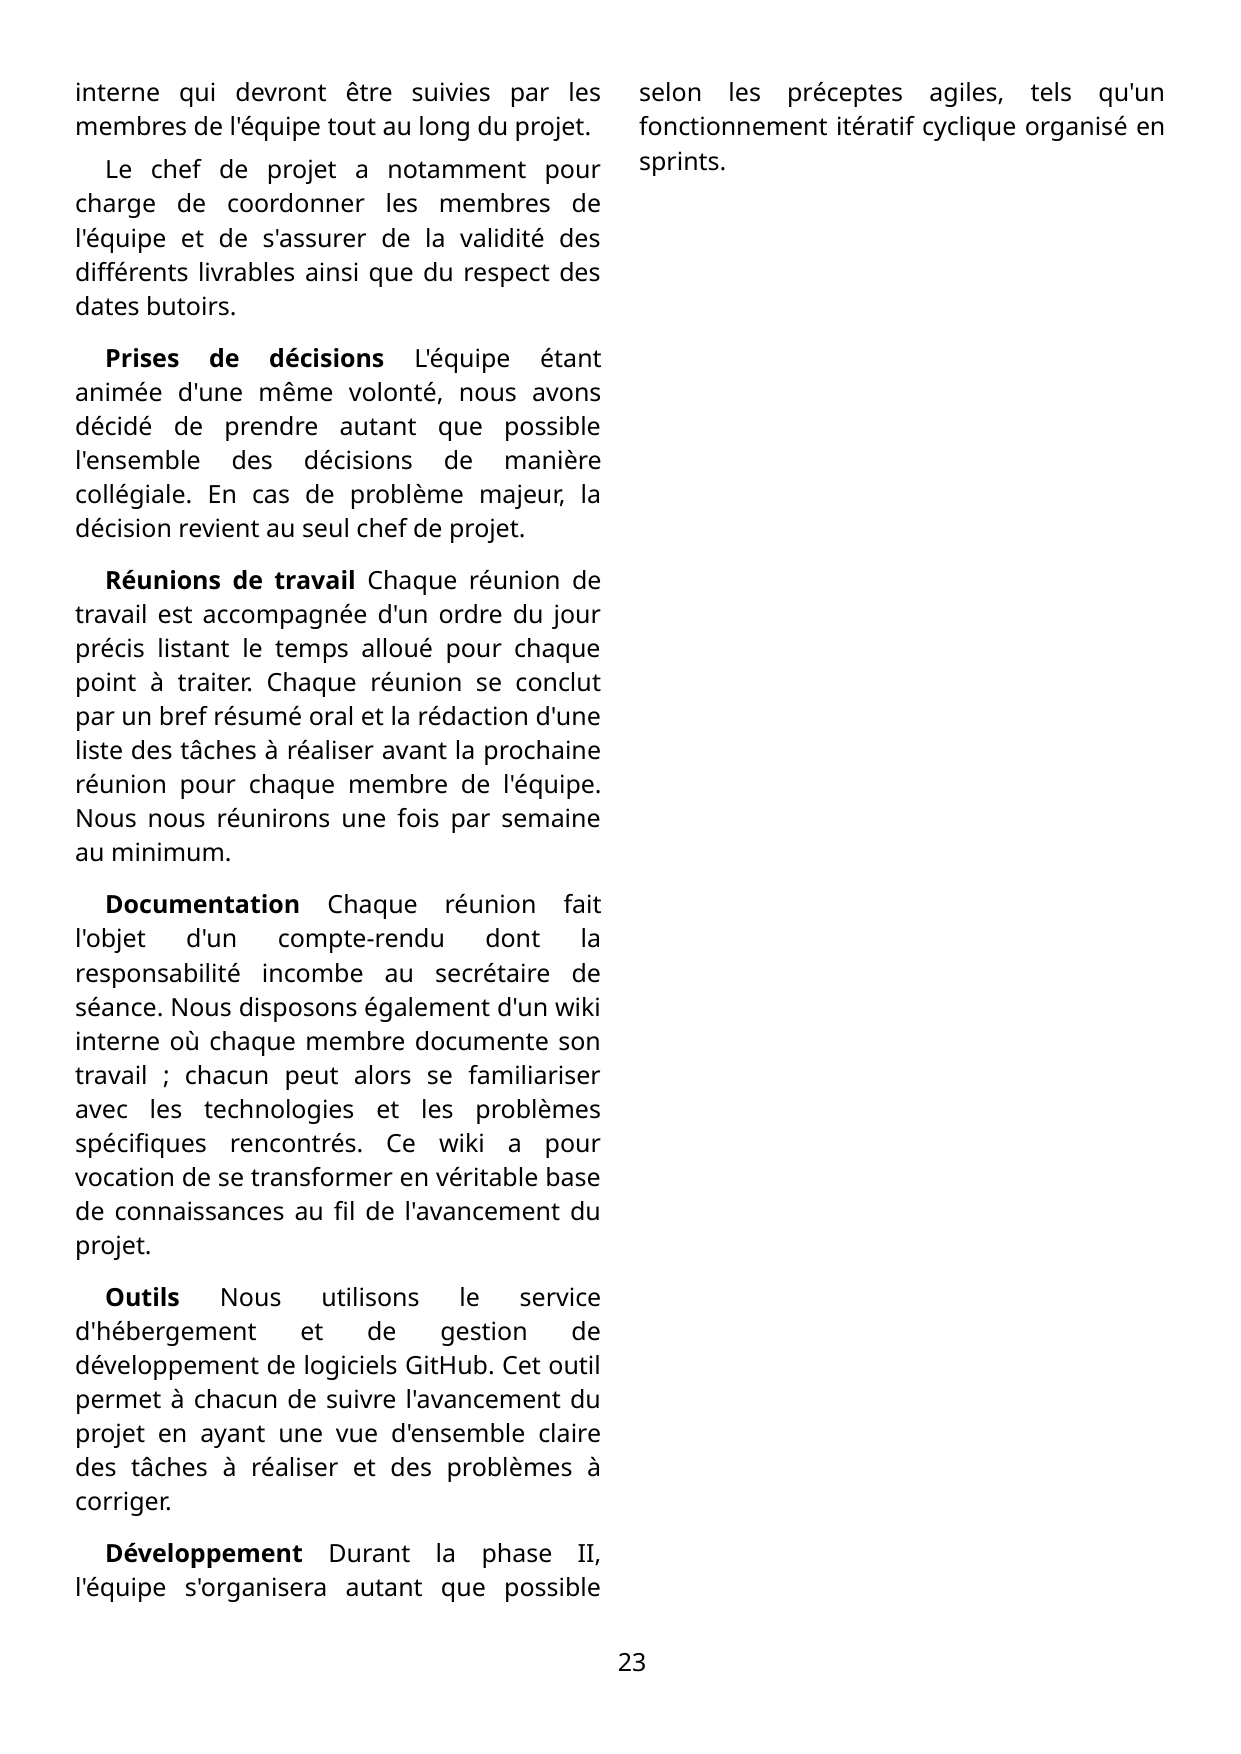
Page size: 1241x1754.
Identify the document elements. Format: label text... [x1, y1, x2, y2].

text Outils Nous utilisons le service d'hébergement et de gestion de développement de logiciels GitHub. Cet outil permet à chacun de suivre l'avancement du projet en ayant une vue d'ensemble claire des tâches à réaliser et des problèmes à corriger. [75, 1280, 601, 1518]
text Documentation Chaque réunion fait l'objet d'un compte-rendu dont la responsabilité incombe au secrétaire de séance. Nous disposons également d'un wiki interne où chaque membre documente son travail ; chacun peut alors se familiariser avec les technologies et les problèmes spécifiques rencontrés. Ce wiki a pour vocation de se transformer en véritable base de connaissances au fil de l'avancement du projet. [75, 887, 601, 1262]
text selon les préceptes agiles, tels qu'un fonctionnement itératif cyclique organisé en sprints. [639, 75, 1166, 177]
text interne qui devront être suivies par les membres de l'équipe tout au long du projet. [75, 75, 601, 143]
text Réunions de travail Chaque réunion de travail est accompagnée d'un ordre du jour précis listant le temps alloué pour chaque point à traiter. Chaque réunion se conclut par un bref résumé oral et la rédaction d'une liste des tâches à réaliser avant la prochaine réunion pour chaque membre de l'équipe. Nous nous réunirons une fois par semaine au minimum. [75, 563, 601, 869]
text Le chef de projet a notamment pour charge de coordonner les membres de l'équipe et de s'assurer de la validité des différents livrables ainsi que du respect des dates butoirs. [75, 152, 601, 322]
text Prises de décisions L'équipe étant animée d'une même volonté, nous avons décidé de prendre autant que possible l'ensemble des décisions de manière collégiale. En cas de problème majeur, la décision revient au seul chef de projet. [75, 340, 601, 545]
text Développement Durant la phase II, l'équipe s'organisera autant que possible [75, 1536, 601, 1604]
